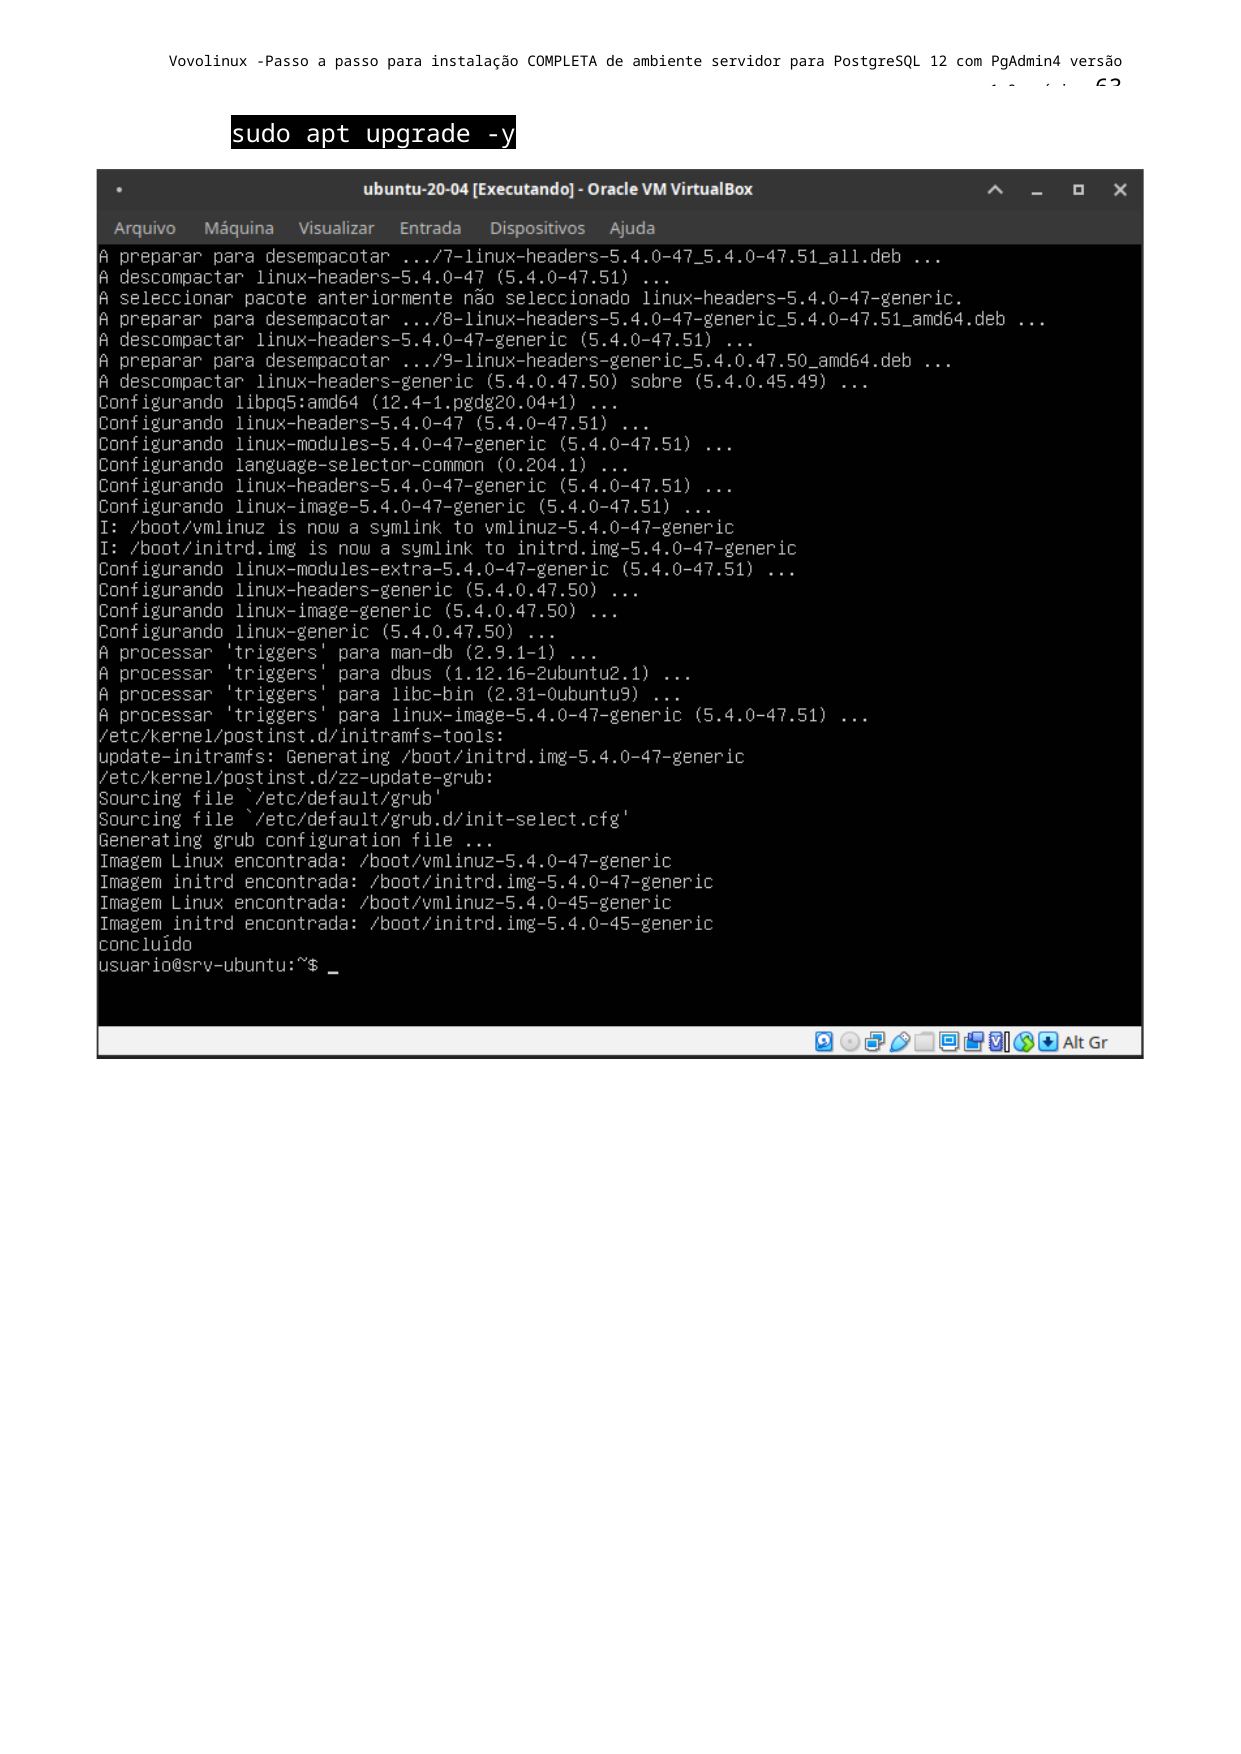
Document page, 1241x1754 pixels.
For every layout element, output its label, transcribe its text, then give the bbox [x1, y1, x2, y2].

list sudo apt upgrade -y [193, 115, 1122, 149]
picture [96, 169, 1144, 1059]
